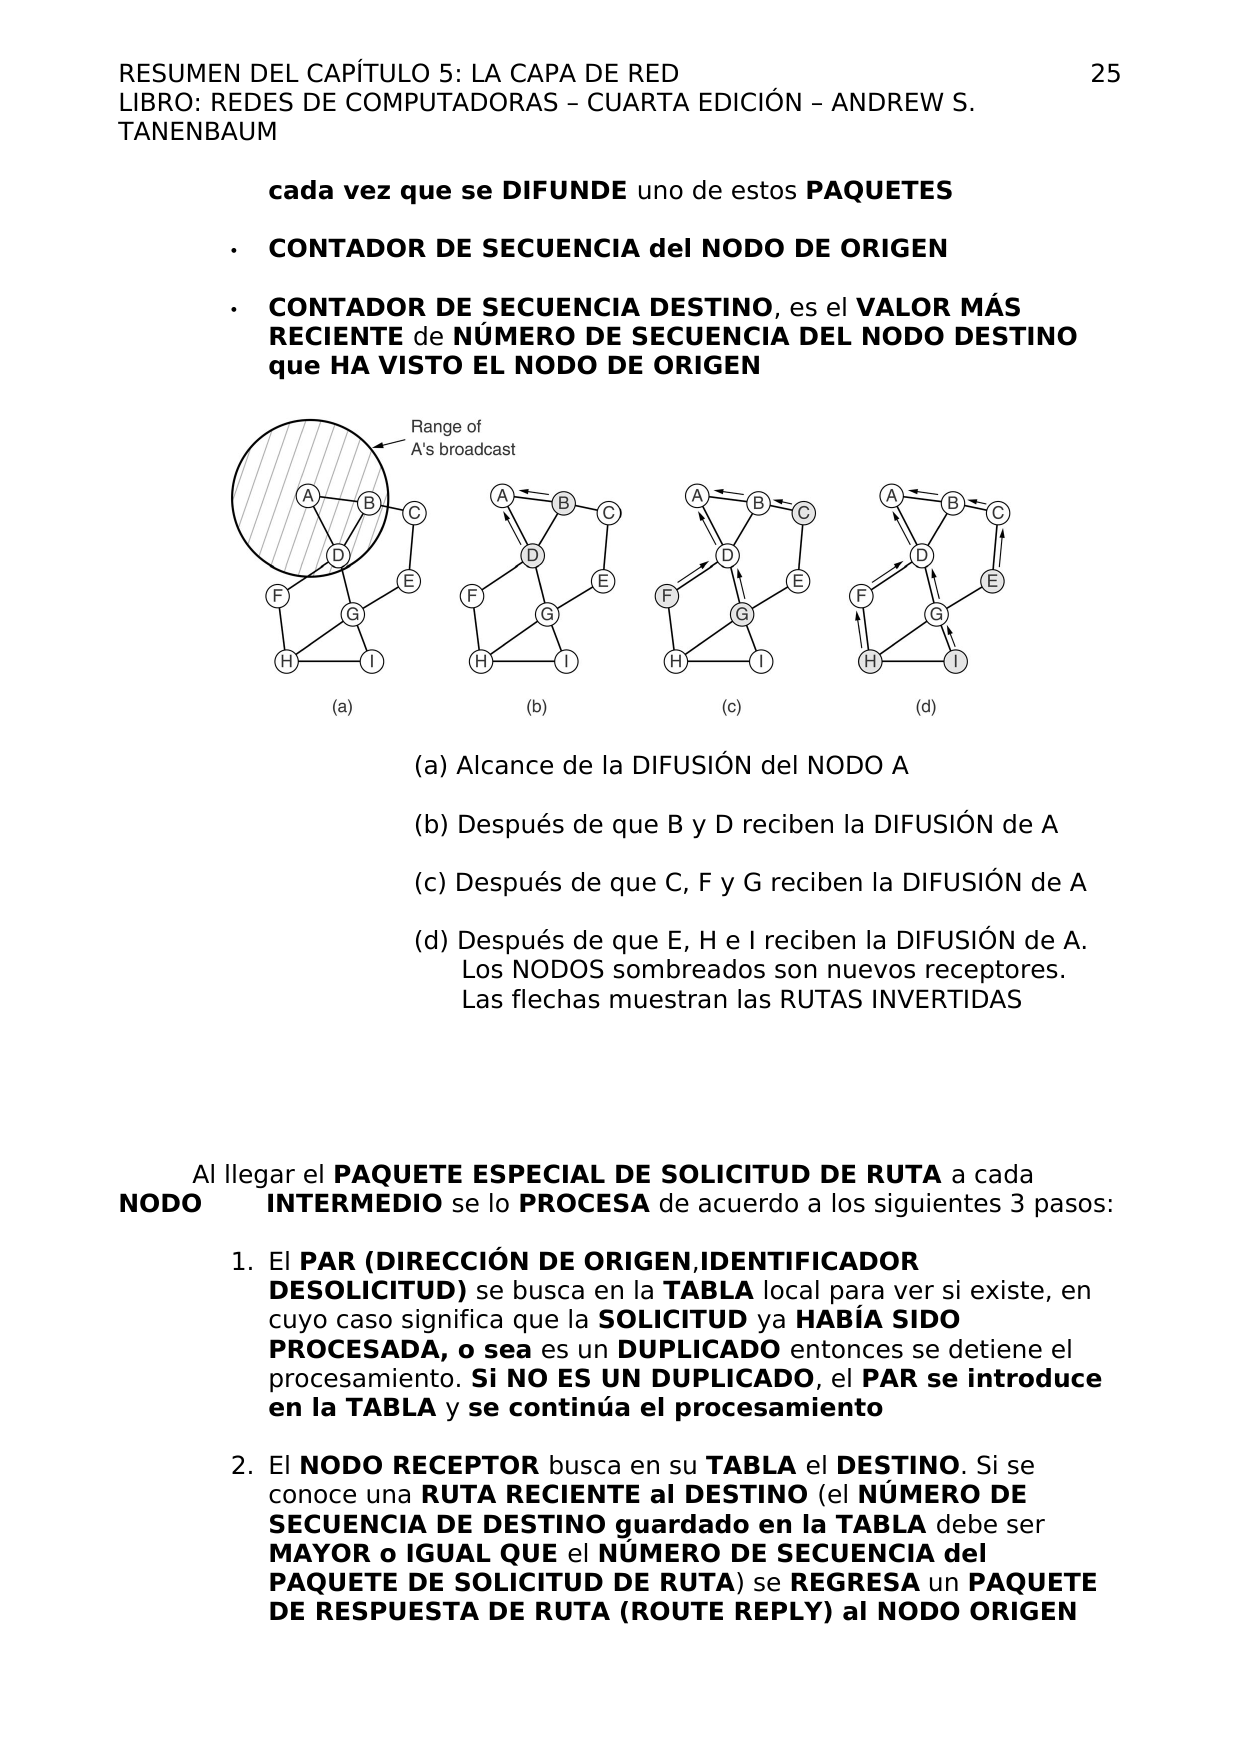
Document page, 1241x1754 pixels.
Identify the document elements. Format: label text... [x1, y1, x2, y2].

list El NODO RECEPTOR busca en su TABLA el DESTINO. Si se conoce una RUTA RECIENTE al DESTINO (el NÚMERO DE SECUENCIA DE DESTINO guardado en la TABLA debe ser MAYOR o IGUAL QUE el NÚMERO DE SECUENCIA del PAQUETE DE SOLICITUD DE RUTA) se REGRESA un PAQUETE DE RESPUESTA DE RUTA (ROUTE REPLY) al NODO ORIGEN [231, 1452, 1122, 1627]
text Las flechas muestran las RUTAS INVERTIDAS [118, 985, 1122, 1014]
list CONTADOR DE SECUENCIA DESTINO, es el VALOR MÁS RECIENTE de NÚMERO DE SECUENCIA DEL NODO DESTINO que HA VISTO EL NODO DE ORIGEN [231, 293, 1122, 380]
text Al llegar el PAQUETE ESPECIAL DE SOLICITUD DE RUTA a cada NODO INTERMEDIO se lo PROCESA de acuerdo a los siguientes 3 pasos: [118, 1160, 1122, 1218]
text (a) Alcance de la DIFUSIÓN del NODO A [118, 752, 1122, 781]
text (c) Después de que C, F y G reciben la DIFUSIÓN de A [118, 868, 1122, 897]
text (b) Después de que B y D reciben la DIFUSIÓN de A [118, 810, 1122, 839]
text Los NODOS sombreados son nuevos receptores. [118, 956, 1122, 985]
picture [222, 409, 1018, 723]
list El PAR (DIRECCIÓN DE ORIGEN,IDENTIFICADOR DESOLICITUD) se busca en la TABLA local para ver si existe, en cuyo caso significa que la SOLICITUD ya HABÍA SIDO PROCESADA, o sea es un DUPLICADO entonces se detiene el procesamiento. Si NO ES UN DUPLICADO, el PAR se introduce en la TABLA y se continúa el procesamiento [231, 1247, 1122, 1422]
list CONTADOR DE SECUENCIA del NODO DE ORIGEN [231, 234, 1122, 263]
list cada vez que se DIFUNDE uno de estos PAQUETES [231, 176, 1122, 205]
text (d) Después de que E, H e I reciben la DIFUSIÓN de A. [118, 927, 1122, 956]
